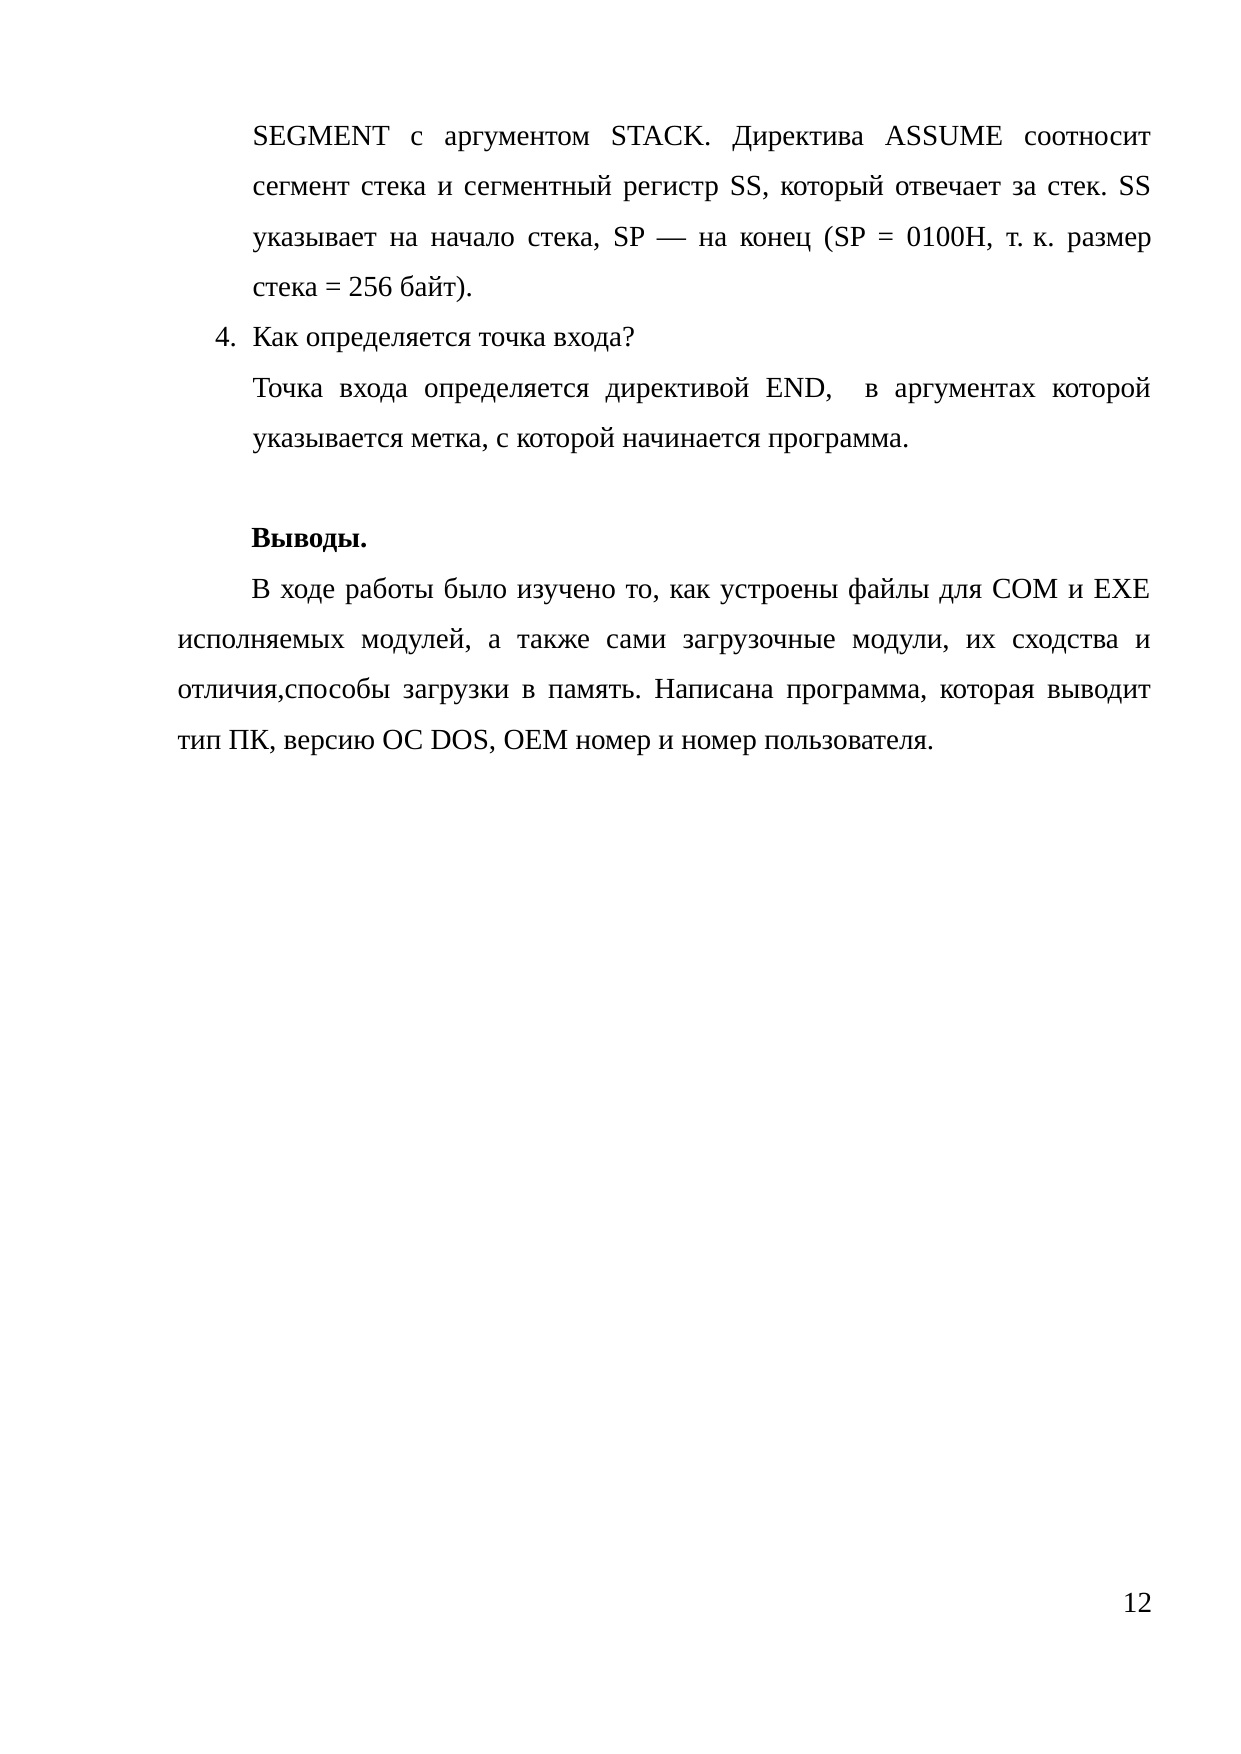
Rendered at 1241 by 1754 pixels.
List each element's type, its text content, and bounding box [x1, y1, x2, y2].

subtitle Выводы. [177, 521, 1152, 554]
list Как определяется точка входа? [215, 319, 1152, 353]
text В ходе работы было изучено то, как устроены файлы для COM и EXE исполняемых модулей, а также сами загрузочные модули, их сходства и отличия,способы загрузки в память. Написана программа, которая выводит тип ПК, версию ОС DOS, OEM номер и номер пользователя. [177, 571, 1152, 755]
list SEGMENT с аргументом STACK. Директива ASSUME соотносит сегмент стека и сегментный регистр SS, который отвечает за стек. SS указывает на начало стека, SP — на конец (SP = 0100H, т. к. размер стека = 256 байт). [215, 118, 1152, 303]
list Точка входа определяется директивой END, в аргументах которой указывается метка, с которой начинается программа. [215, 370, 1152, 453]
